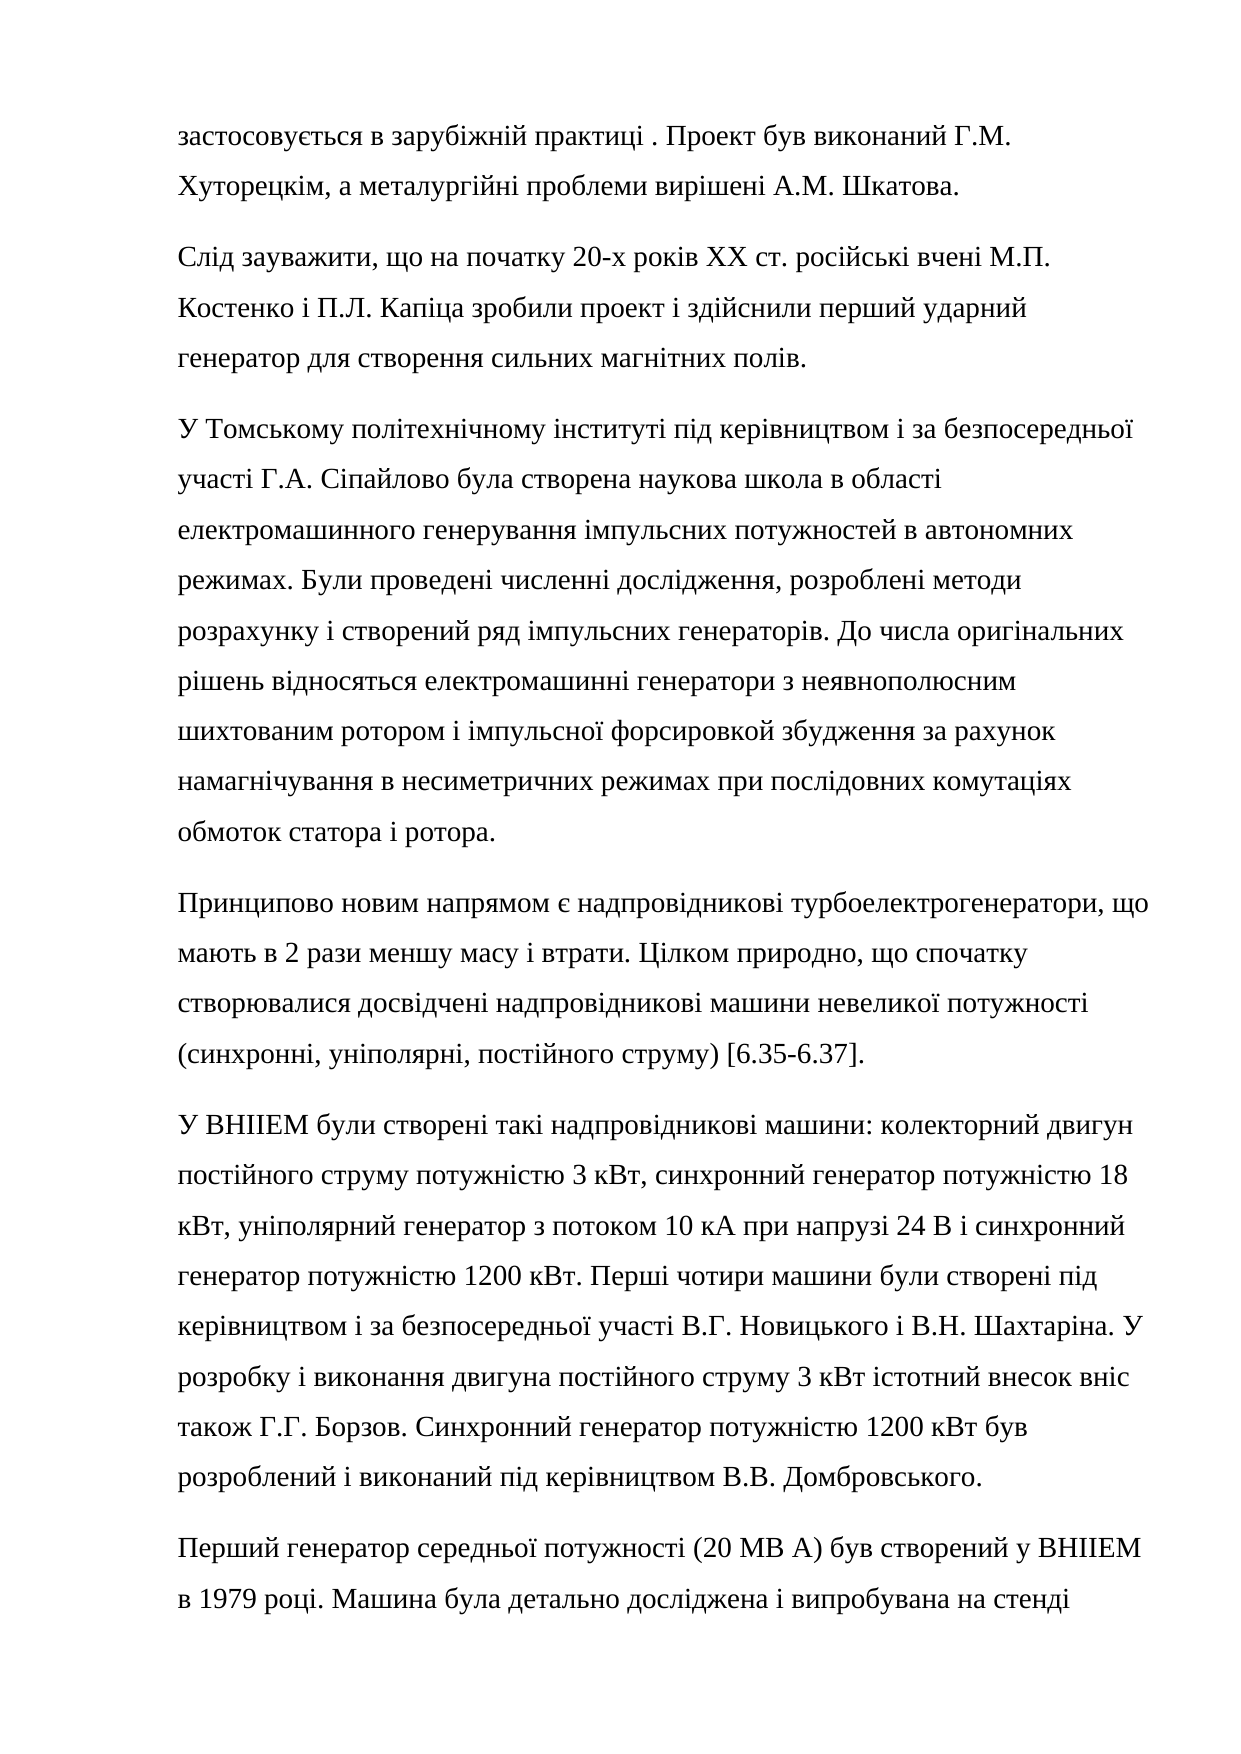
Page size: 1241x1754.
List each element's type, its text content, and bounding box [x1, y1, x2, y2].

text Принципово новим напрямом є надпровідникові турбоелектрогенератори, що мають в 2 рази меншу масу і втрати. Цілком природно, що спочатку створювалися досвідчені надпровідникові машини невеликої потужності (синхронні, уніполярні, постійного струму) [6.35-6.37]. [177, 885, 1152, 1069]
text Перший генератор середньої потужності (20 MB А) був створений у ВНІІЕМ в 1979 році. Машина була детально досліджена і випробувана на стенді [177, 1530, 1152, 1614]
text У Томському політехнічному інституті під керівництвом і за безпосередньої участі Г.А. Сіпайлово була створена наукова школа в області електромашинного генерування імпульсних потужностей в автономних режимах. Були проведені численні дослідження, розроблені методи розрахунку і створений ряд імпульсних генераторів. До числа оригінальних рішень відносяться електромашинні генератори з неявнополюсним шихтованим ротором і імпульсної форсировкой збудження за рахунок намагнічування в несиметричних режимах при послідовних комутаціях обмоток статора і ротора. [177, 411, 1152, 847]
text застосовується в зарубіжній практиці . Проект був виконаний Г.М. Хуторецкім, а металургійні проблеми вирішені A.M. Шкатова. [177, 118, 1152, 202]
text У ВНІІЕМ були створені такі надпровідникові машини: колекторний двигун постійного струму потужністю 3 кВт, синхронний генератор потужністю 18 кВт, уніполярний генератор з потоком 10 кА при напрузі 24 В і синхронний генератор потужністю 1200 кВт. Перші чотири машини були створені під керівництвом і за безпосередньої участі В.Г. Новицького і В.Н. Шахтаріна. У розробку і виконання двигуна постійного струму 3 кВт істотний внесок вніс також Г.Г. Борзов. Синхронний генератор потужністю 1200 кВт був розроблений і виконаний під керівництвом В.В. Домбровського. [177, 1107, 1152, 1493]
text Слід зауважити, що на початку 20-х років XX ст. російські вчені М.П. Костенко і П.Л. Капіца зробили проект і здійснили перший ударний генератор для створення сильних магнітних полів. [177, 239, 1152, 374]
